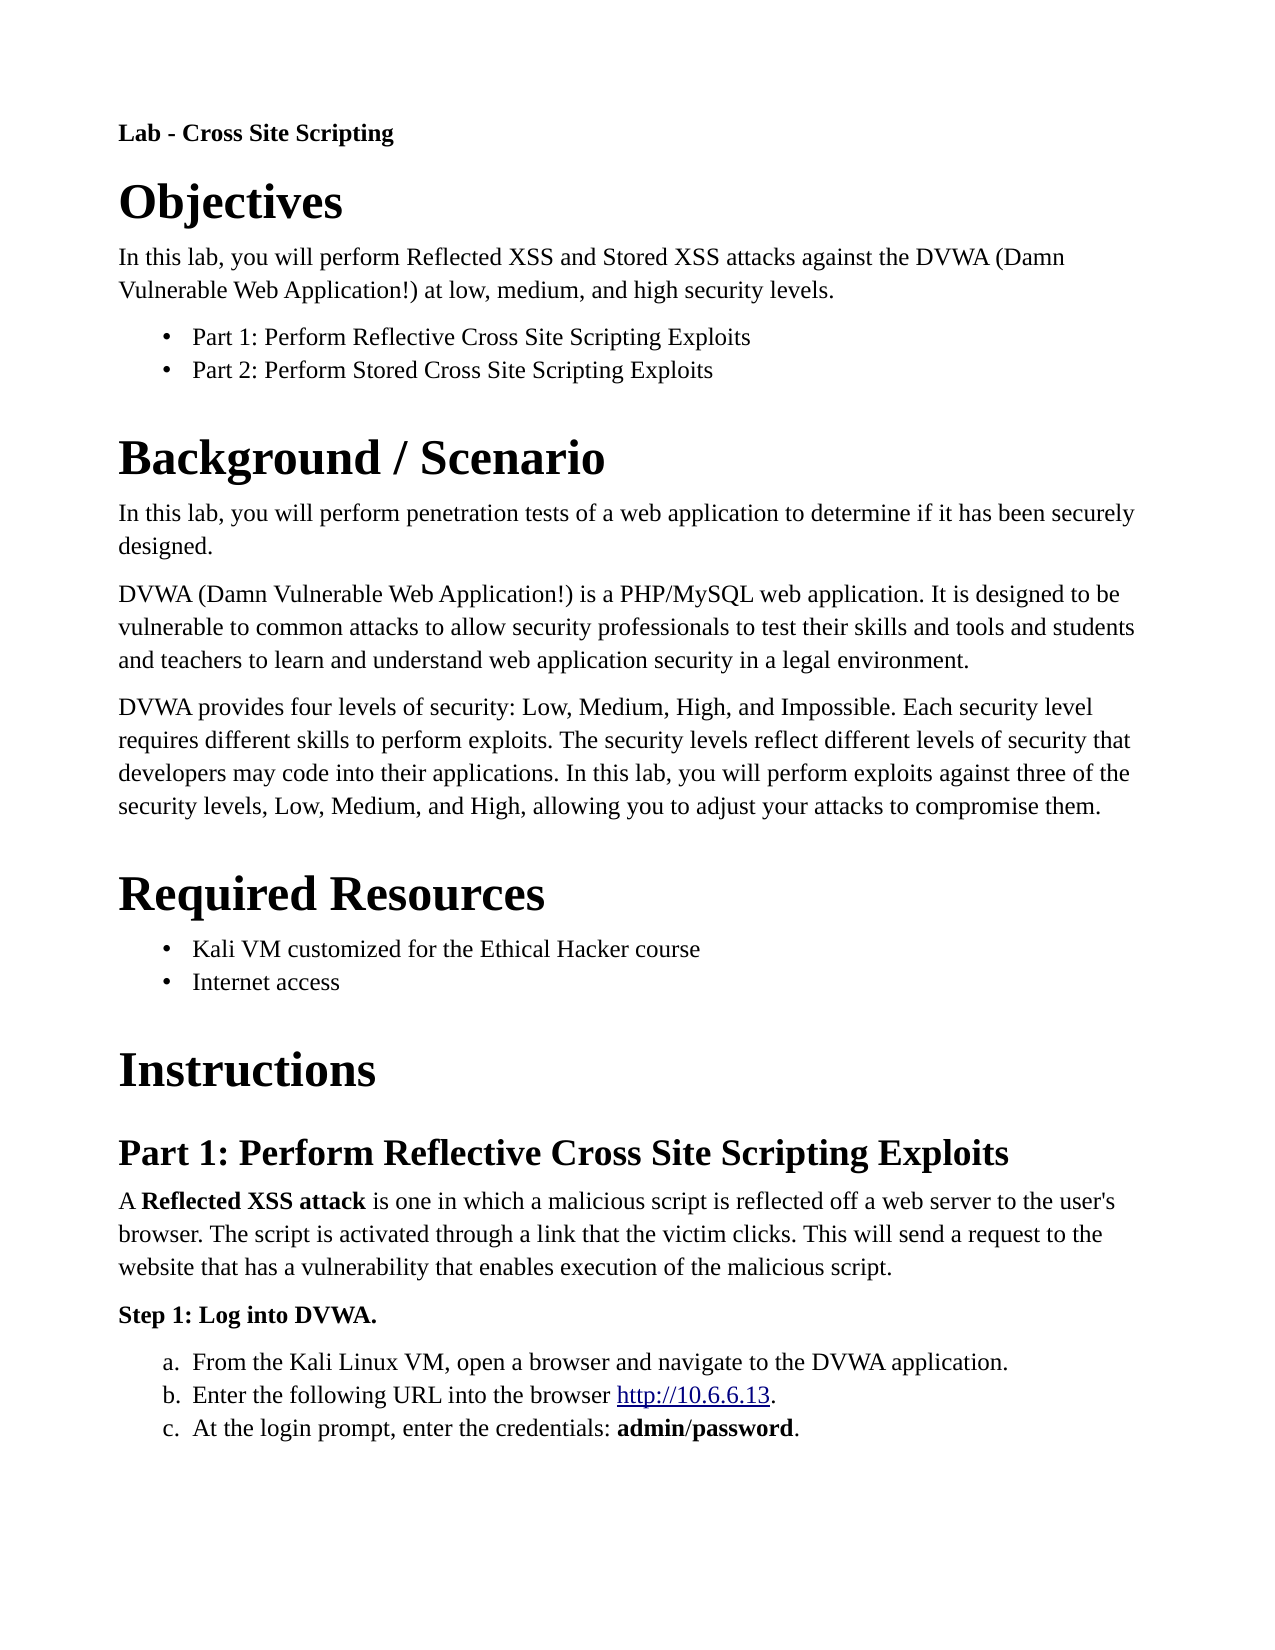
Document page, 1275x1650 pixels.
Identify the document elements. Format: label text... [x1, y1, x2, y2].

list From the Kali Linux VM, open a browser and navigate to the DVWA application. [162, 1347, 1157, 1376]
list At the login prompt, enter the credentials: admin/password. [162, 1413, 1157, 1442]
list Part 1: Perform Reflective Cross Site Scripting Exploits [162, 322, 1157, 351]
list Internet access [162, 967, 1157, 996]
list Kali VM customized for the Ethical Hacker course [162, 934, 1157, 963]
text DVWA provides four levels of security: Low, Medium, High, and Impossible. Each security level requires different skills to perform exploits. The security levels reflect different levels of security that developers may code into their applications. In this lab, you will perform exploits against three of the security levels, Low, Medium, and High, allowing you to adjust your attacks to compromise them. [118, 692, 1157, 820]
list Part 2: Perform Stored Cross Site Scripting Exploits [162, 356, 1157, 384]
text DVWA (Damn Vulnerable Web Application!) is a PHP/MySQL web application. It is designed to be vulnerable to common attacks to allow security professionals to test their skills and tools and students and teachers to learn and understand web application security in a legal environment. [118, 579, 1157, 673]
subtitle Instructions [118, 1040, 1157, 1097]
text Lab - Cross Site Scripting [118, 118, 1157, 147]
subtitle Required Resources [118, 864, 1157, 922]
text Step 1: Log into DVWA. [118, 1300, 1157, 1328]
subtitle Part 1: Perform Reflective Cross Site Scripting Exploits [118, 1131, 1157, 1174]
subtitle Background / Scenario [118, 428, 1157, 486]
subtitle Objectives [118, 172, 1157, 229]
text A Reflected XSS attack is one in which a malicious script is reflected off a web server to the user's browser. The script is activated through a link that the victim clicks. This will send a request to the website that has a vulnerability that enables execution of the malicious script. [118, 1186, 1157, 1281]
text In this lab, you will perform Reflected XSS and Stored XSS attacks against the DVWA (Damn Vulnerable Web Application!) at low, medium, and high security levels. [118, 242, 1157, 304]
list Enter the following URL into the browser http://10.6.6.13. [162, 1380, 1157, 1409]
text In this lab, you will perform penetration tests of a web application to determine if it has been securely designed. [118, 498, 1157, 560]
